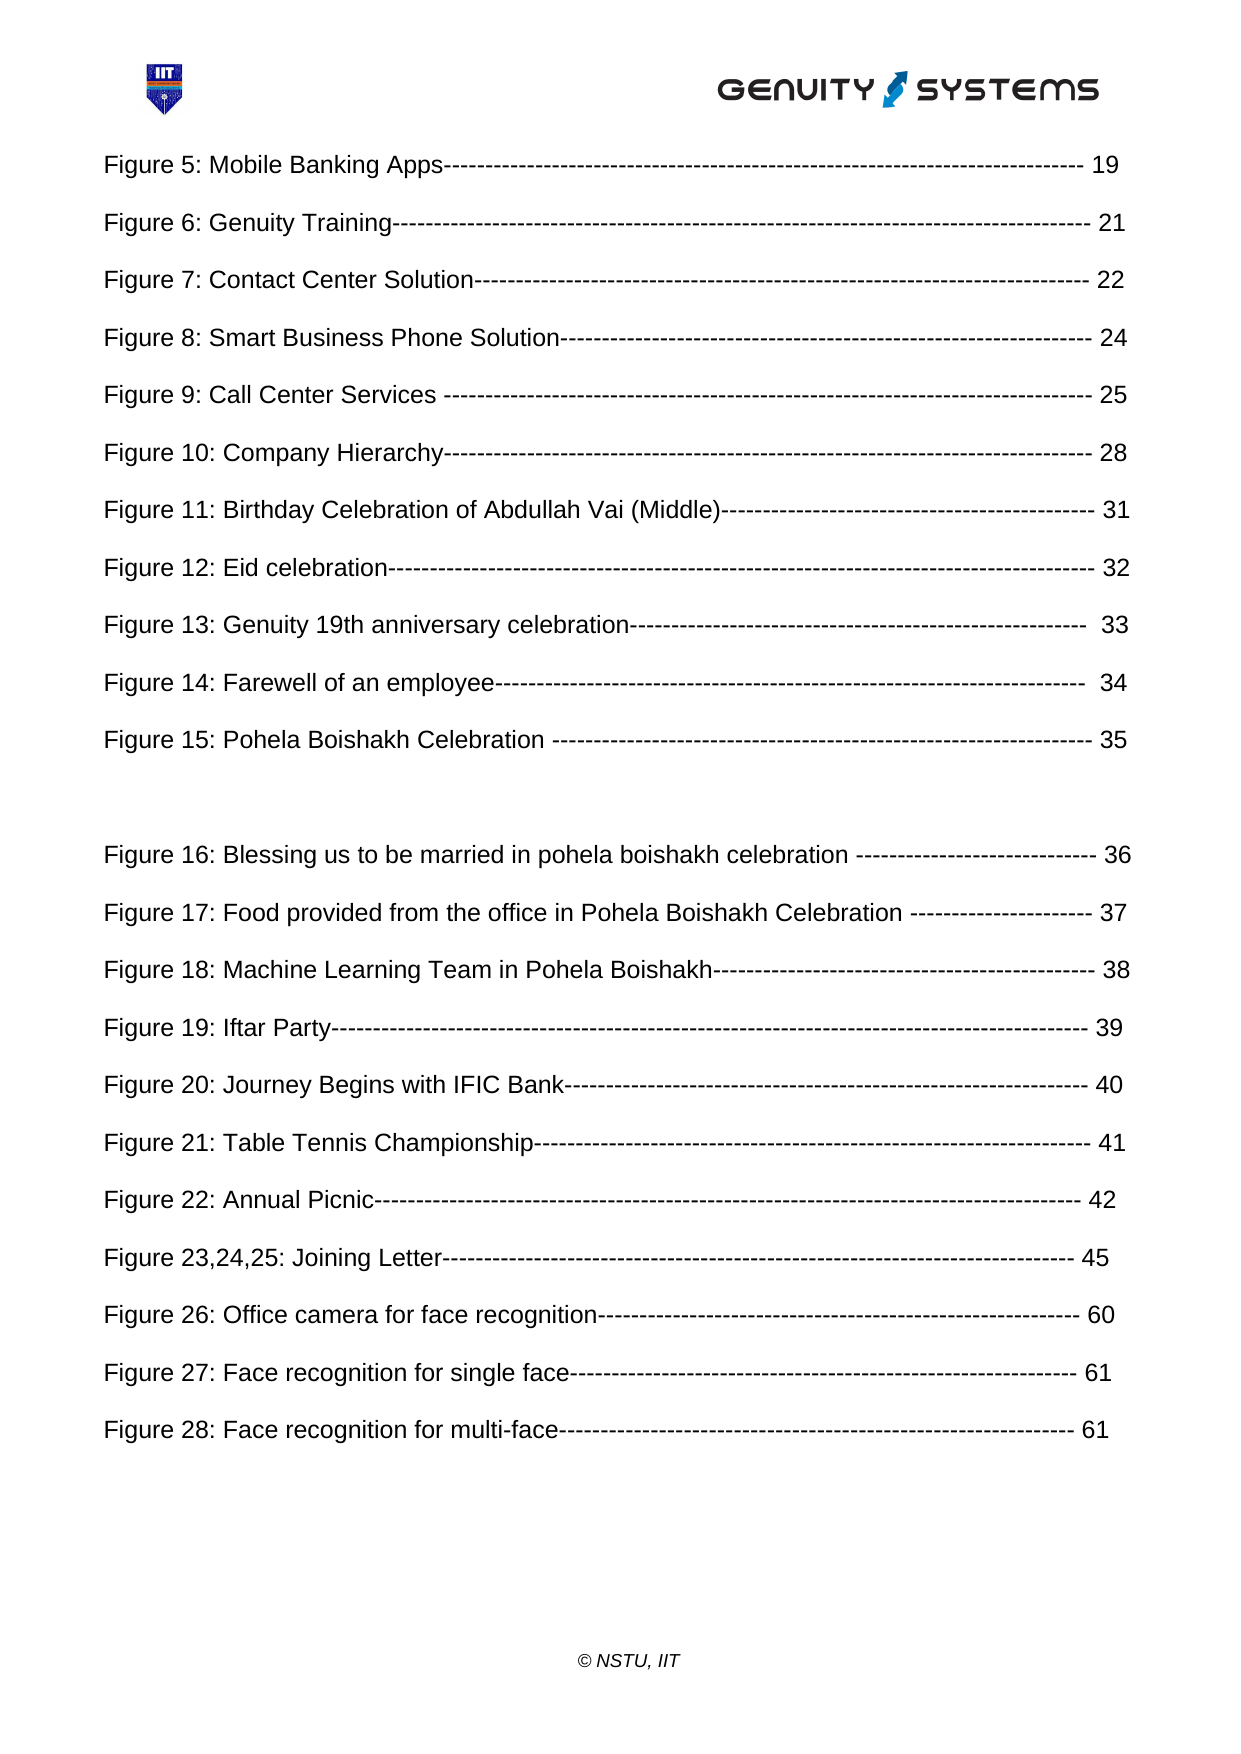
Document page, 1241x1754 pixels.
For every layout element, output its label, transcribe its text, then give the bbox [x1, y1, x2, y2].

text Figure 19: Iftar Party------------------------------------------------------------------------------------------- 39 [103, 1012, 1153, 1041]
text Figure 20: Journey Begins with IFIC Bank--------------------------------------------------------------- 40 [103, 1070, 1153, 1099]
text Figure 10: Company Hierarchy------------------------------------------------------------------------------ 28 [103, 437, 1153, 466]
text Figure 12: Eid celebration------------------------------------------------------------------------------------- 32 [103, 552, 1153, 581]
text Figure 22: Annual Picnic------------------------------------------------------------------------------------- 42 [103, 1185, 1153, 1214]
text Figure 28: Face recognition for multi-face-------------------------------------------------------------- 61 [103, 1415, 1153, 1444]
text Figure 15: Pohela Boishakh Celebration ----------------------------------------------------------------- 35 [103, 725, 1153, 754]
text Figure 9: Call Center Services ------------------------------------------------------------------------------ 25 [103, 380, 1153, 409]
text Figure 11: Birthday Celebration of Abdullah Vai (Middle)--------------------------------------------- 31 [103, 495, 1153, 524]
text Figure 5: Mobile Banking Apps----------------------------------------------------------------------------- 19 [103, 150, 1153, 179]
text Figure 14: Farewell of an employee----------------------------------------------------------------------- 34 [103, 667, 1153, 696]
text Figure 23,24,25: Joining Letter---------------------------------------------------------------------------- 45 [103, 1242, 1153, 1271]
picture [137, 62, 192, 117]
picture [714, 70, 1101, 108]
text Figure 21: Table Tennis Championship------------------------------------------------------------------- 41 [103, 1127, 1153, 1156]
text Figure 18: Machine Learning Team in Pohela Boishakh---------------------------------------------- 38 [103, 955, 1153, 984]
text Figure 16: Blessing us to be married in pohela boishakh celebration ----------------------------- 36 [103, 840, 1153, 869]
text Figure 6: Genuity Training------------------------------------------------------------------------------------ 21 [103, 207, 1153, 236]
text Figure 26: Office camera for face recognition---------------------------------------------------------- 60 [103, 1300, 1153, 1329]
text Figure 8: Smart Business Phone Solution---------------------------------------------------------------- 24 [103, 322, 1153, 351]
text Figure 27: Face recognition for single face------------------------------------------------------------- 61 [103, 1357, 1153, 1386]
text Figure 7: Contact Center Solution-------------------------------------------------------------------------- 22 [103, 265, 1153, 294]
text Figure 13: Genuity 19th anniversary celebration------------------------------------------------------- 33 [103, 610, 1153, 639]
text Figure 17: Food provided from the office in Pohela Boishakh Celebration ---------------------- 37 [103, 897, 1153, 926]
